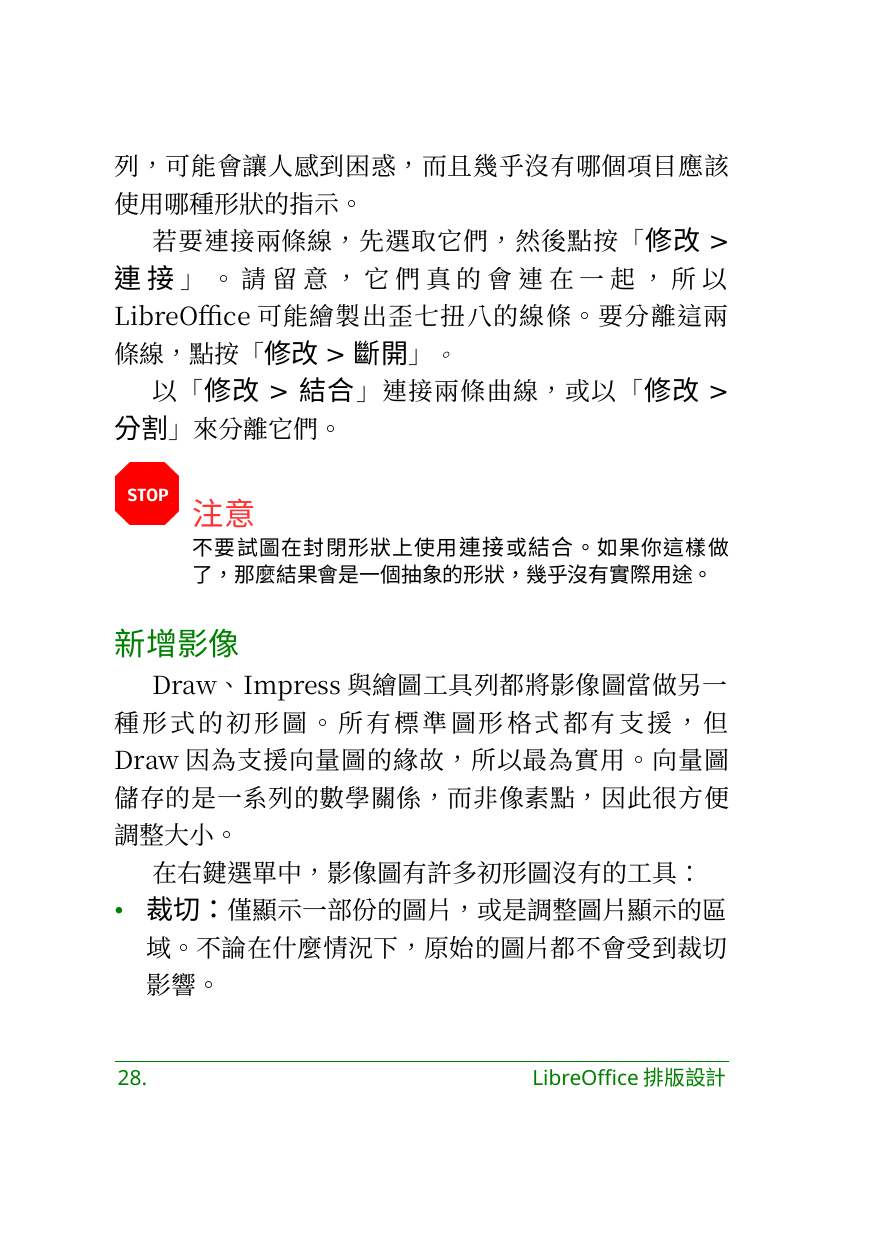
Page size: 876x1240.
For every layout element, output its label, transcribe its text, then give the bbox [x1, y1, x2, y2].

list 裁切：僅顯示一部份的圖片，或是調整圖片顯示的區域。不論在什麼情況下，原始的圖片都不會受到裁切影響。 [114, 889, 729, 1002]
list 注意 [114, 461, 729, 534]
text 列，可能會讓人感到困惑，而且幾乎沒有哪個項目應該使用哪種形狀的指示。 [114, 146, 729, 221]
picture [115, 462, 179, 525]
text 若要連接兩條線，先選取它們，然後點按「修改 > 連接」。請留意，它們真的會連在一起，所以LibreOffice可能繪製出歪七扭八的線條。要分離這兩條線，點按「修改 > 斷開」。 [114, 221, 729, 371]
text 不要試圖在封閉形狀上使用連接或結合。如果你這樣做了，那麼結果會是一個抽象的形狀，幾乎沒有實際用途。 [193, 534, 729, 588]
text 在右鍵選單中，影像圖有許多初形圖沒有的工具： [114, 852, 729, 889]
text 以「修改 > 結合」連接兩條曲線，或以「修改 > 分割」來分離它們。 [114, 371, 729, 446]
subtitle 新增影像 [114, 619, 729, 664]
text Draw、Impress與繪圖工具列都將影像圖當做另一種形式的初形圖。所有標準圖形格式都有支援，但Draw因為支援向量圖的緣故，所以最為實用。向量圖儲存的是一系列的數學關係，而非像素點，因此很方便調整大小。 [114, 664, 729, 852]
